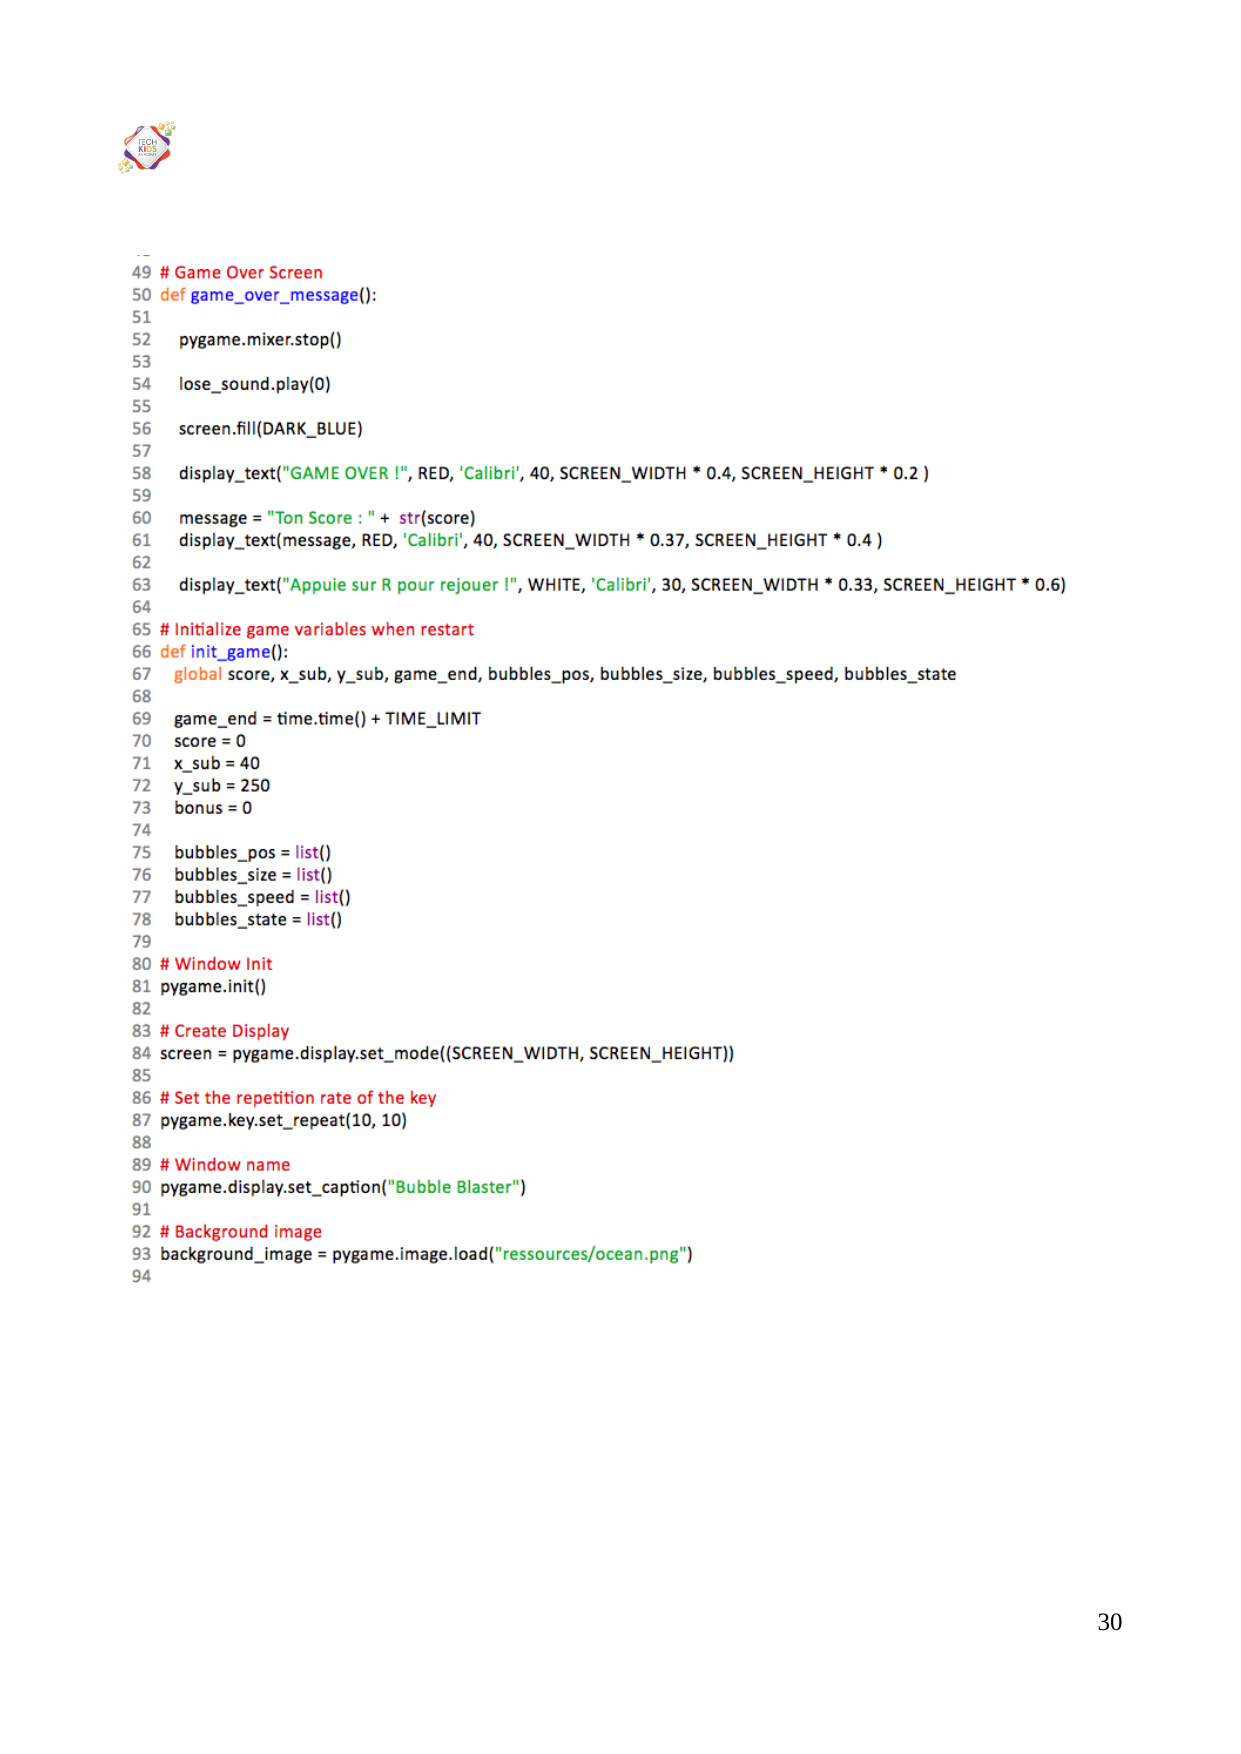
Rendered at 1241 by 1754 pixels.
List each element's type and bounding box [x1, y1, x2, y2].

picture [118, 118, 176, 176]
picture [118, 255, 1123, 1287]
